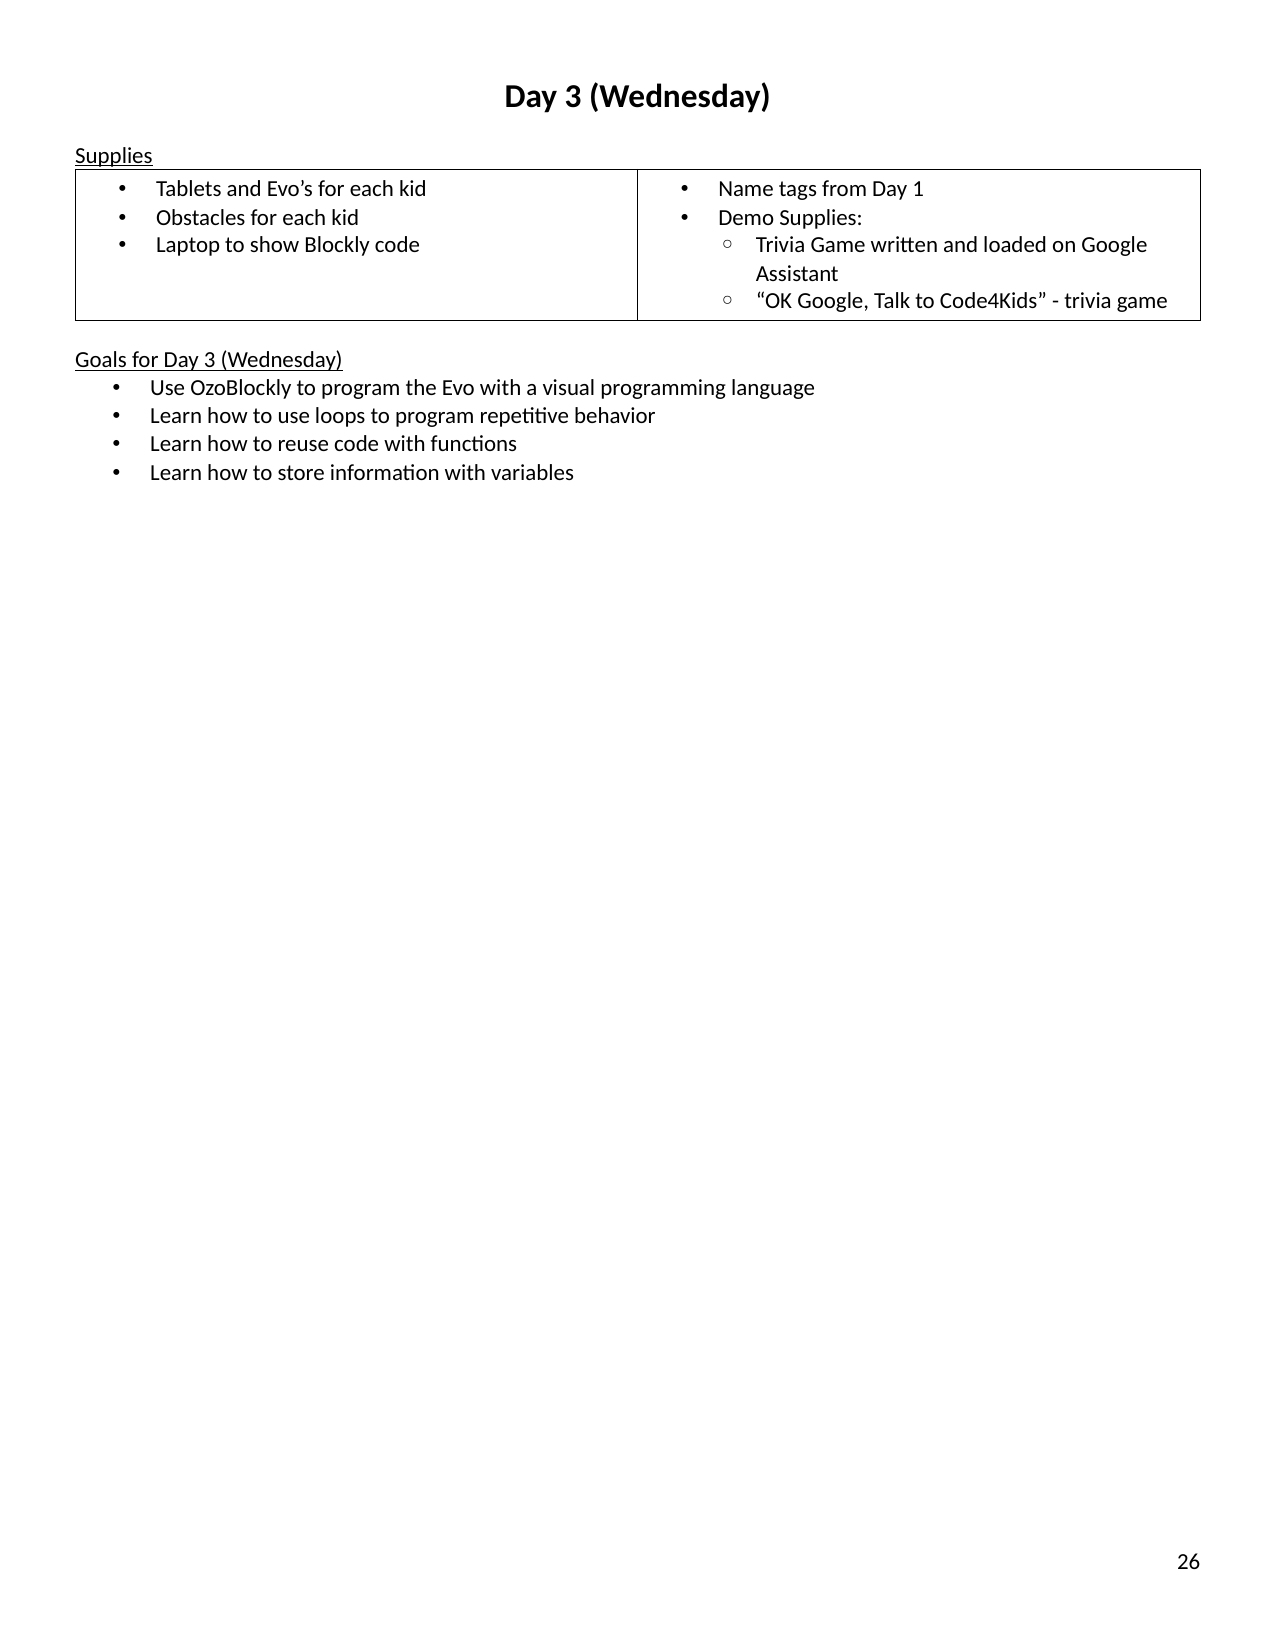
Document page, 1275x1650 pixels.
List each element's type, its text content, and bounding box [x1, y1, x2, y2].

list Learn how to reuse code with functions [112, 429, 1200, 458]
table_header Tablets and Evo’s for each kid Obstacles for each kid Laptop to show Blockly code [76, 170, 637, 320]
subtitle Day 3 (Wednesday) [75, 75, 1200, 116]
subtitle Goals for Day 3 (Wednesday) [75, 346, 1200, 373]
list Use OzoBlockly to program the Evo with a visual programming language [112, 373, 1200, 402]
list Learn how to store information with variables [112, 458, 1200, 486]
list Learn how to use loops to program repetitive behavior [112, 402, 1200, 429]
subtitle Supplies [75, 141, 1200, 169]
table_header Name tags from Day 1 Demo Supplies: Trivia Game written and loaded on Google Assistant “OK Google, Talk to Code4Kids” - trivia game [638, 170, 1200, 320]
